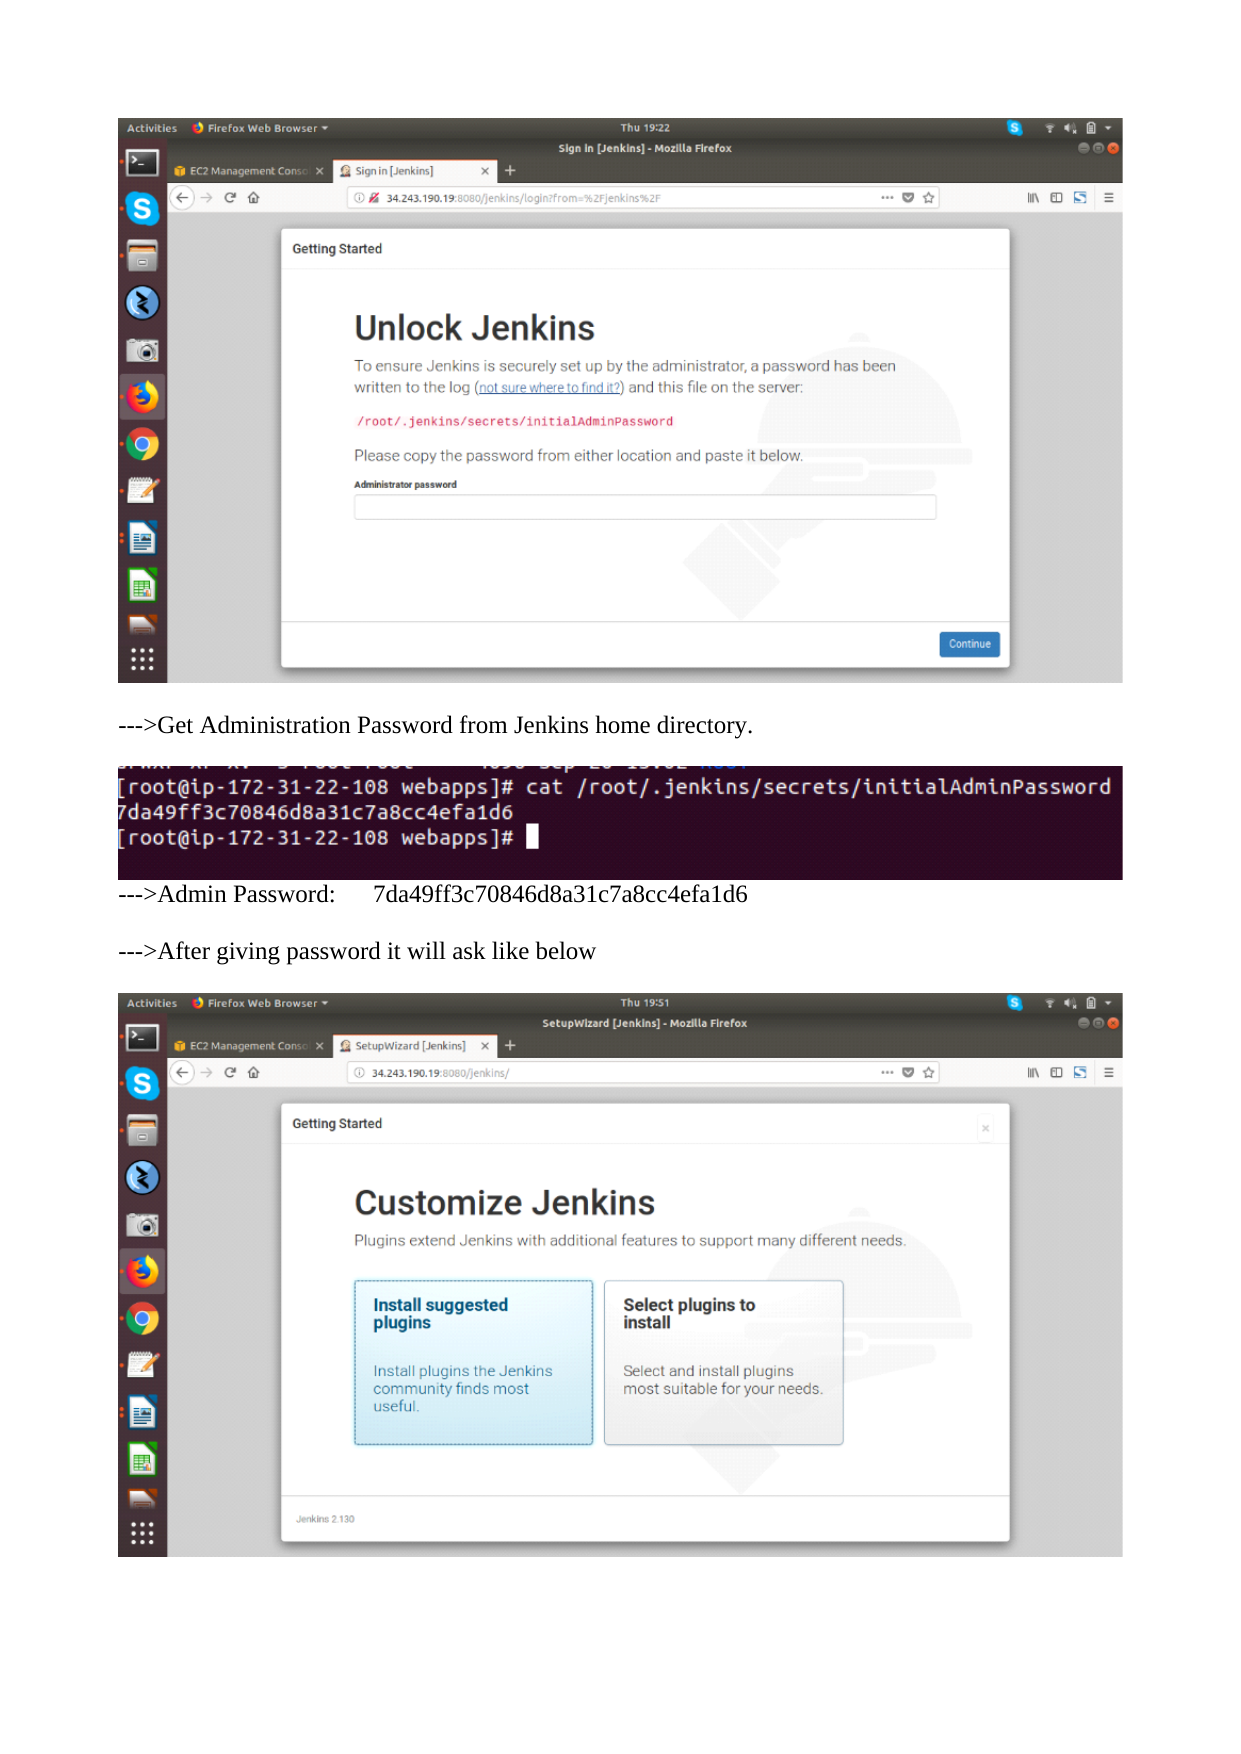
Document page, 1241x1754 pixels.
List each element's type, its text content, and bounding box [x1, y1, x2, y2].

text --->Admin Password: 7da49ff3c70846d8a31c7a8cc4efa1d6 [118, 880, 1122, 908]
text --->After giving password it will ask like below [118, 936, 1122, 965]
text --->Get Administration Password from Jenkins home directory. [118, 710, 1122, 739]
